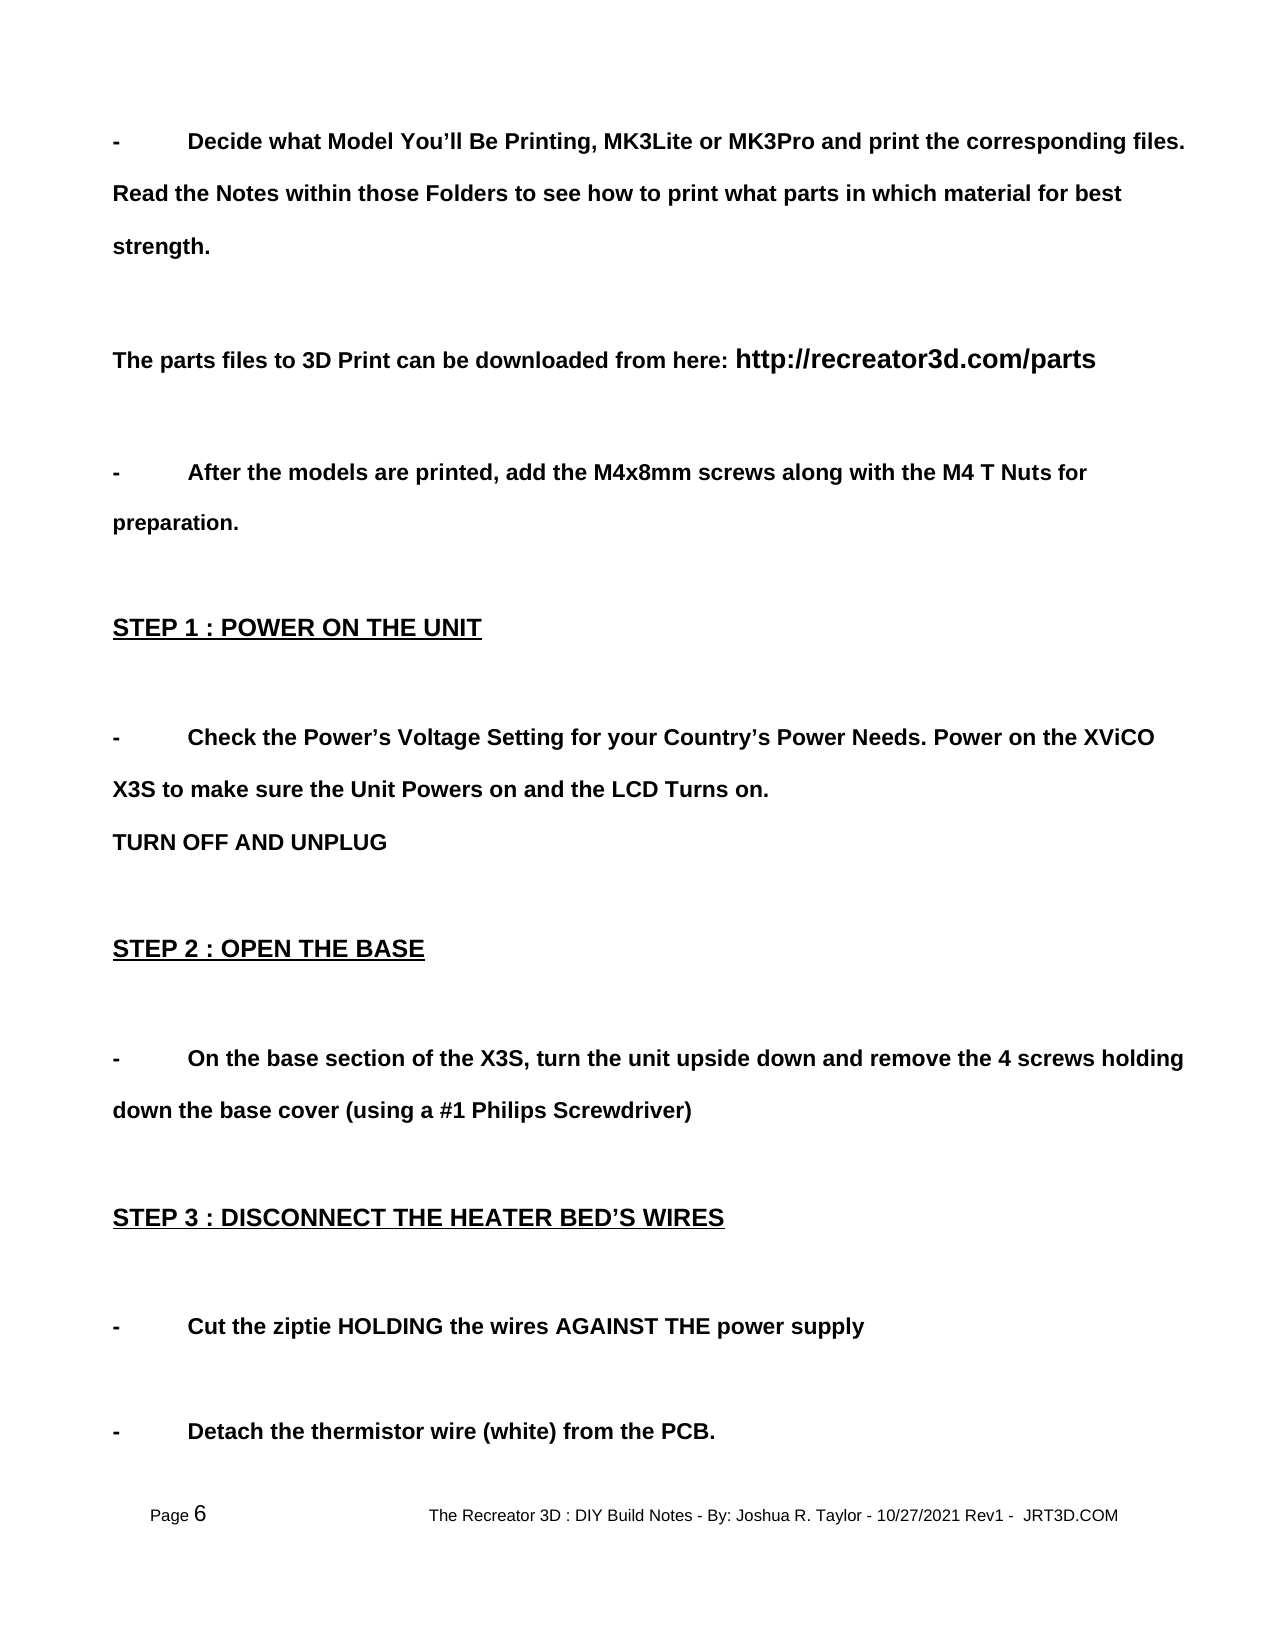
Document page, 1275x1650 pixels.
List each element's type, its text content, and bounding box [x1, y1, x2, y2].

text The parts files to 3D Print can be downloaded from here: http://recreator3d.com/parts [112, 286, 1200, 375]
text - Cut the ziptie HOLDING the wires AGAINST THE power supply [112, 1313, 1200, 1339]
text STEP 3 : DISCONNECT THE HEATER BED’S WIRES [112, 1203, 1200, 1231]
text STEP 1 : POWER ON THE UNIT [112, 613, 1200, 642]
text - Detach the thermistor wire (white) from the PCB. [112, 1418, 1200, 1445]
text - On the base section of the X3S, turn the unit upside down and remove the 4 screws holding down the base cover (using a #1 Philips Screwdriver) [112, 1044, 1200, 1124]
text TURN OFF AND UNPLUG [112, 829, 1200, 855]
text - After the models are printed, add the M4x8mm screws along with the M4 T Nuts for preparation. [112, 406, 1200, 535]
text - Decide what Model You’ll Be Printing, MK3Lite or MK3Pro and print the corresponding files. Read the Notes within those Folders to see how to print what parts in which material for best strength. [112, 128, 1200, 259]
text - Check the Power’s Voltage Setting for your Country’s Power Needs. Power on the XViCO X3S to make sure the Unit Powers on and the LCD Turns on. [112, 723, 1200, 803]
text STEP 2 : OPEN THE BASE [112, 934, 1200, 963]
